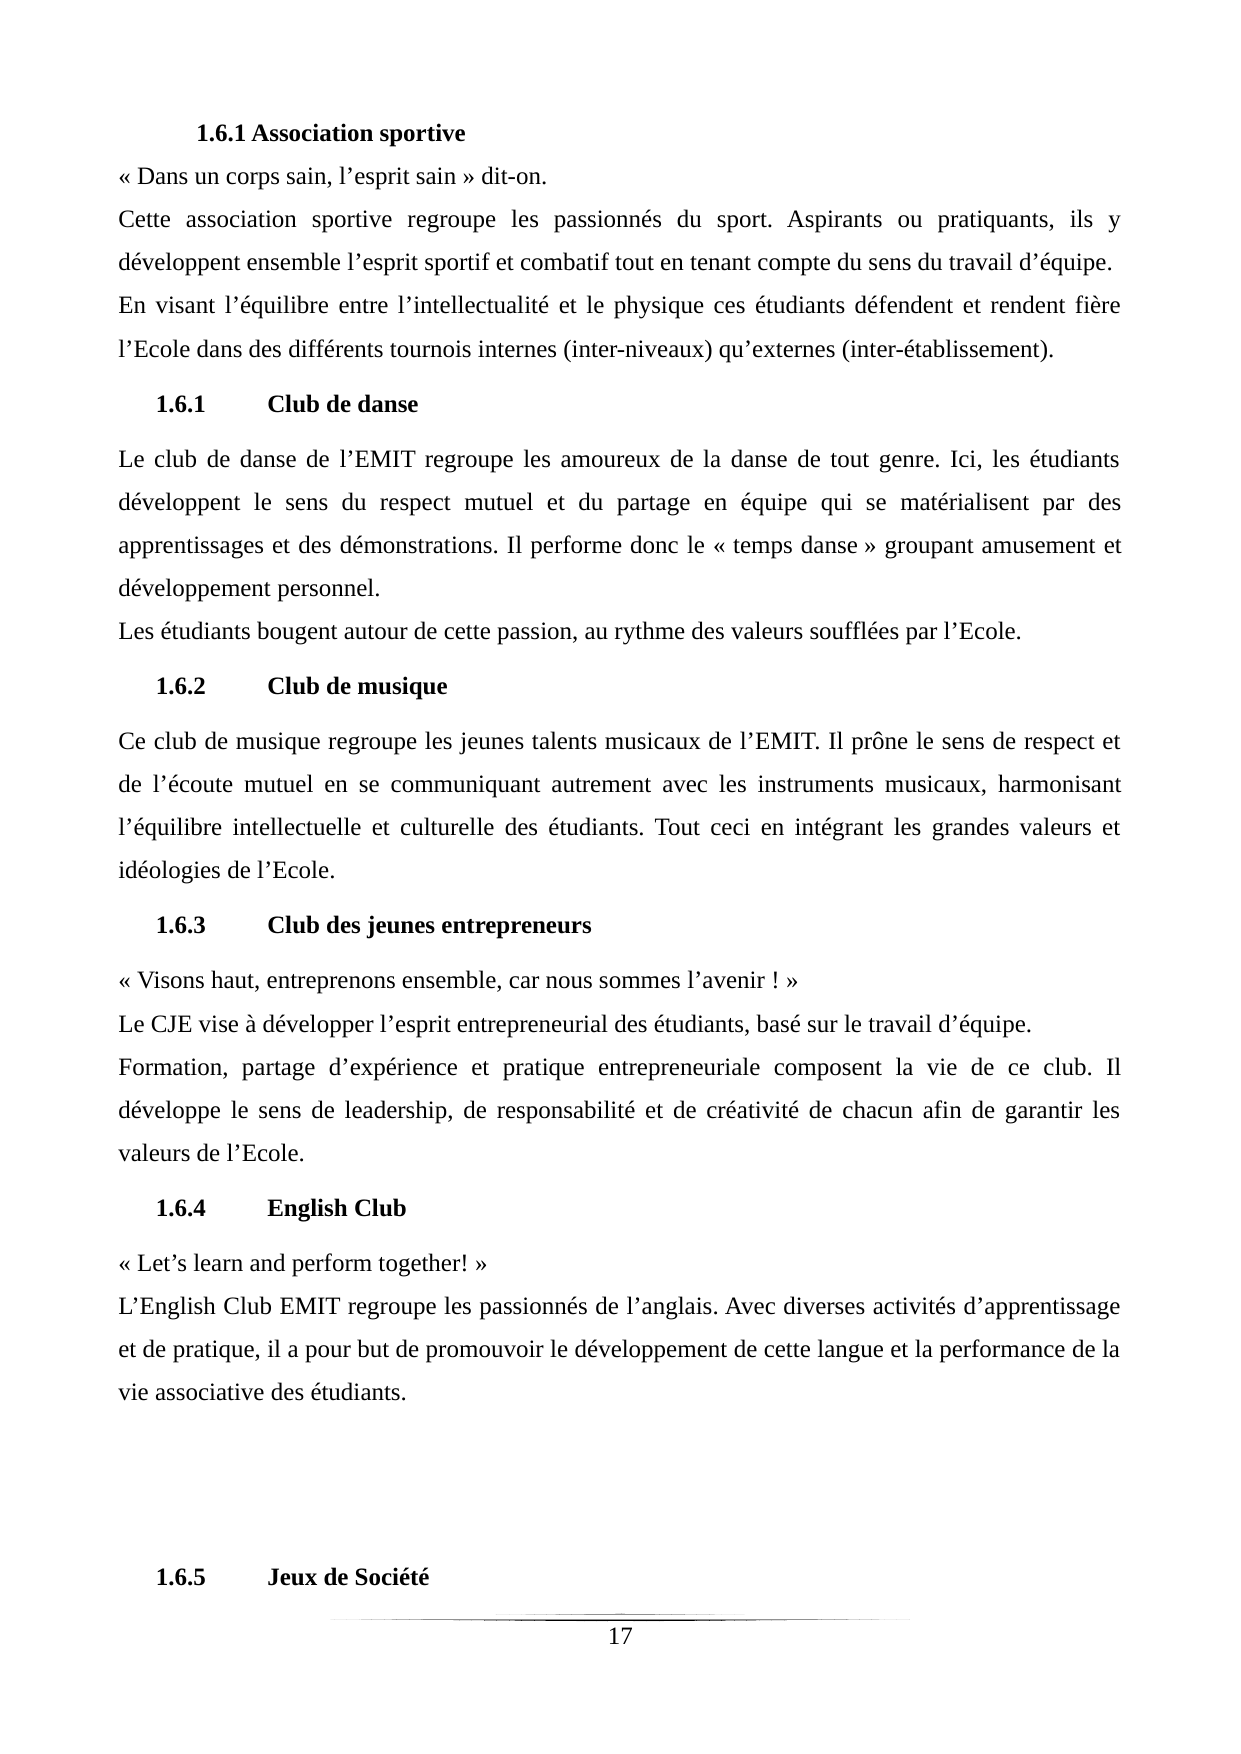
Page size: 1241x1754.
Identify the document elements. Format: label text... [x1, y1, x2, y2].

text « Dans un corps sain, l’esprit sain » dit-on. [118, 161, 1122, 190]
text Formation, partage d’expérience et pratique entrepreneuriale composent la vie de ce club. Il développe le sens de leadership, de responsabilité et de créativité de chacun afin de garantir les valeurs de l’Ecole. [118, 1052, 1122, 1167]
text 1.6.1 Association sportive [196, 118, 1122, 147]
text Cette association sportive regroupe les passionnés du sport. Aspirants ou pratiquants, ils y développent ensemble l’esprit sportif et combatif tout en tenant compte du sens du travail d’équipe. [118, 204, 1122, 276]
text Les étudiants bougent autour de cette passion, au rythme des valeurs soufflées par l’Ecole. [118, 616, 1122, 645]
list Club de musique [156, 671, 1122, 700]
list Club de danse [156, 389, 1122, 417]
list English Club [156, 1193, 1122, 1222]
list Jeux de Société [156, 1562, 1122, 1591]
text « Visons haut, entreprenons ensemble, car nous sommes l’avenir ! » [118, 966, 1122, 994]
picture [171, 1613, 1069, 1622]
text « Let’s learn and perform together! » [118, 1248, 1122, 1277]
text L’English Club EMIT regroupe les passionnés de l’anglais. Avec diverses activités d’apprentissage et de pratique, il a pour but de promouvoir le développement de cette langue et la performance de la vie associative des étudiants. [118, 1291, 1122, 1406]
text Le CJE vise à développer l’esprit entrepreneurial des étudiants, basé sur le travail d’équipe. [118, 1009, 1122, 1037]
text Le club de danse de l’EMIT regroupe les amoureux de la danse de tout genre. Ici, les étudiants développent le sens du respect mutuel et du partage en équipe qui se matérialisent par des apprentissages et des démonstrations. Il performe donc le « temps danse » groupant amusement et développement personnel. [118, 444, 1122, 602]
text Ce club de musique regroupe les jeunes talents musicaux de l’EMIT. Il prône le sens de respect et de l’écoute mutuel en se communiquant autrement avec les instruments musicaux, harmonisant l’équilibre intellectuelle et culturelle des étudiants. Tout ceci en intégrant les grandes valeurs et idéologies de l’Ecole. [118, 726, 1122, 884]
text En visant l’équilibre entre l’intellectualité et le physique ces étudiants défendent et rendent fière l’Ecole dans des différents tournois internes (inter-niveaux) qu’externes (inter-établissement). [118, 291, 1122, 362]
list Club des jeunes entrepreneurs [156, 911, 1122, 939]
